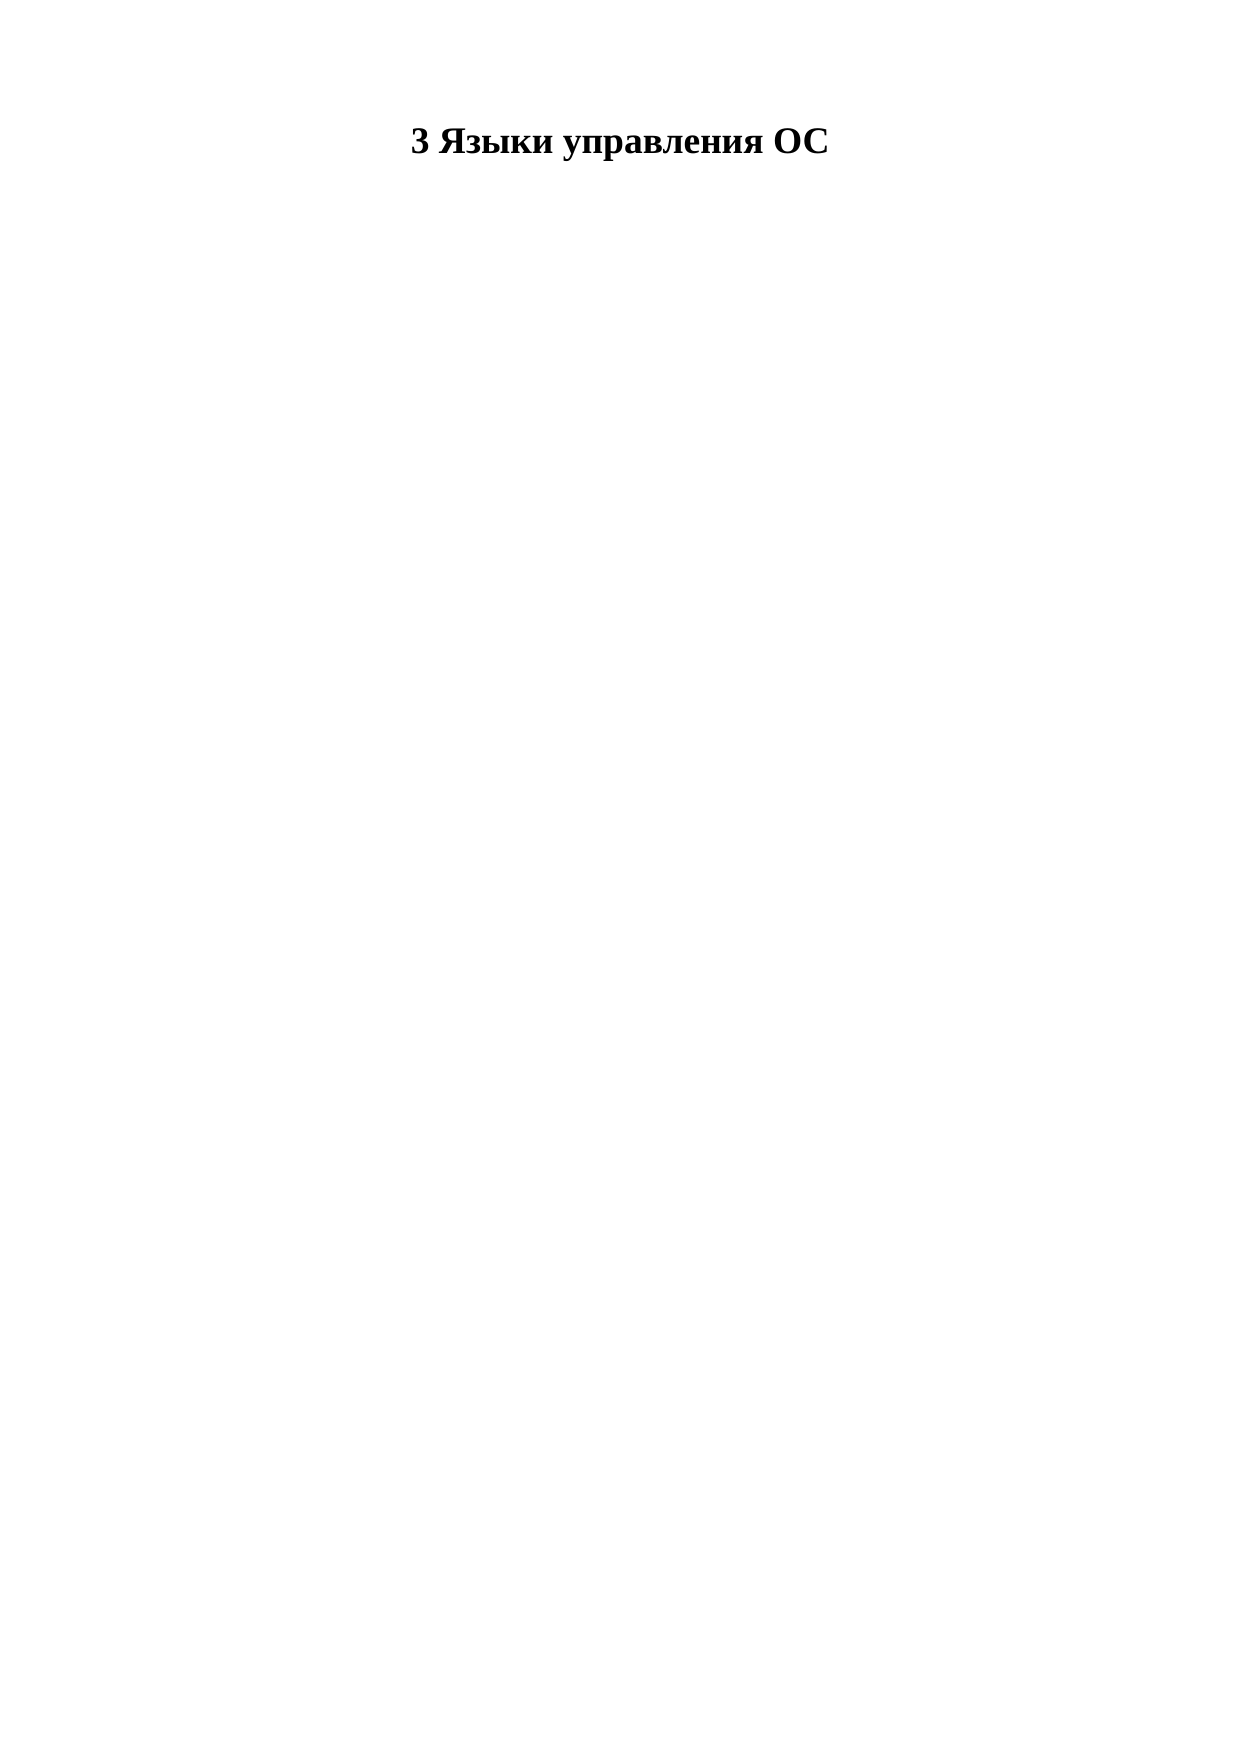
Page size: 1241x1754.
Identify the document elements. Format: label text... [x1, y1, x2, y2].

subtitle 3 Языки управления ОС [142, 118, 1098, 161]
